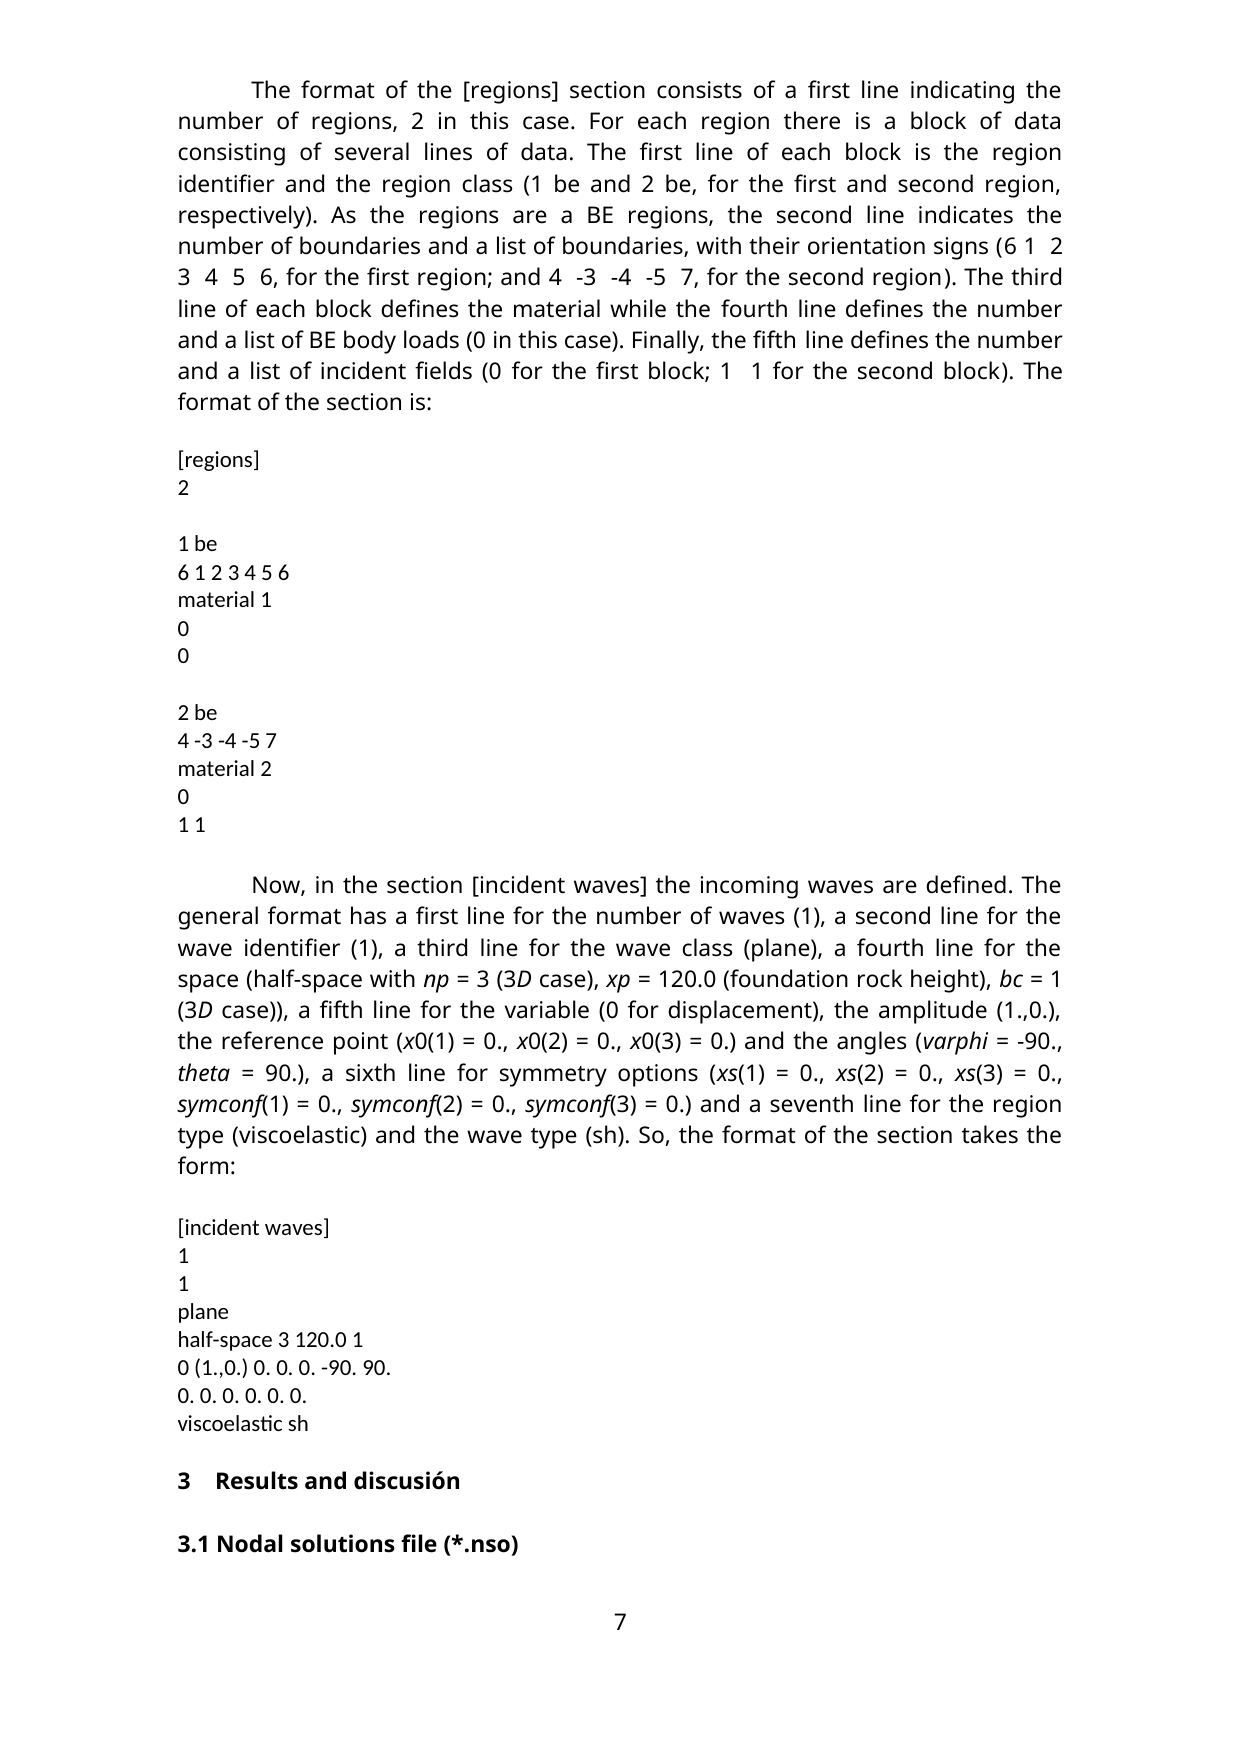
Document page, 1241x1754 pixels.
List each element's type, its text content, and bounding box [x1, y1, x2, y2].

text 1 [177, 1241, 1063, 1269]
text [regions] [177, 446, 1063, 473]
text 1 1 [177, 810, 1063, 838]
text 0 [177, 642, 1063, 670]
text material 2 [177, 754, 1063, 782]
text The format of the [regions] section consists of a first line indicating the number of regions, 2 in this case. For each region there is a block of data consisting of several lines of data. The first line of each block is the region identifier and the region class (1 be and 2 be, for the first and second region, respectively). As the regions are a BE regions, the second line indicates the number of boundaries and a list of boundaries, with their orientation signs (6 1 2 3 4 5 6, for the first region; and 4 -3 -4 -5 7, for the second region). The third line of each block defines the material while the fourth line defines the number and a list of BE body loads (0 in this case). Finally, the fifth line defines the number and a list of incident fields (0 for the first block; 1 1 for the second block). The format of the section is: [177, 74, 1063, 417]
text 4 -3 -4 -5 7 [177, 726, 1063, 754]
text 1 [177, 1269, 1063, 1297]
text 2 [177, 473, 1063, 502]
text 1 be [177, 529, 1063, 558]
text viscoelastic sh [177, 1409, 1063, 1437]
list Results and discusión [177, 1465, 1063, 1496]
text 3.1 Nodal solutions file (*.nso) [177, 1527, 1063, 1559]
text 6 1 2 3 4 5 6 [177, 558, 1063, 586]
text half-space 3 120.0 1 [177, 1325, 1063, 1353]
text plane [177, 1297, 1063, 1325]
text [incident waves] [177, 1213, 1063, 1241]
text 0. 0. 0. 0. 0. 0. [177, 1381, 1063, 1409]
text 2 be [177, 698, 1063, 726]
text 0 [177, 782, 1063, 810]
text 0 (1.,0.) 0. 0. 0. -90. 90. [177, 1353, 1063, 1381]
text 0 [177, 614, 1063, 642]
text material 1 [177, 586, 1063, 614]
text Now, in the section [incident waves] the incoming waves are defined. The general format has a first line for the number of waves (1), a second line for the wave identifier (1), a third line for the wave class (plane), a fourth line for the space (half-space with np = 3 (3D case), xp = 120.0 (foundation rock height), bc = 1 (3D case)), a fifth line for the variable (0 for displacement), the amplitude (1.,0.), the reference point (x0(1) = 0., x0(2) = 0., x0(3) = 0.) and the angles (varphi = -90., theta = 90.), a sixth line for symmetry options (xs(1) = 0., xs(2) = 0., xs(3) = 0., symconf(1) = 0., symconf(2) = 0., symconf(3) = 0.) and a seventh line for the region type (viscoelastic) and the wave type (sh). So, the format of the section takes the form: [177, 869, 1063, 1182]
